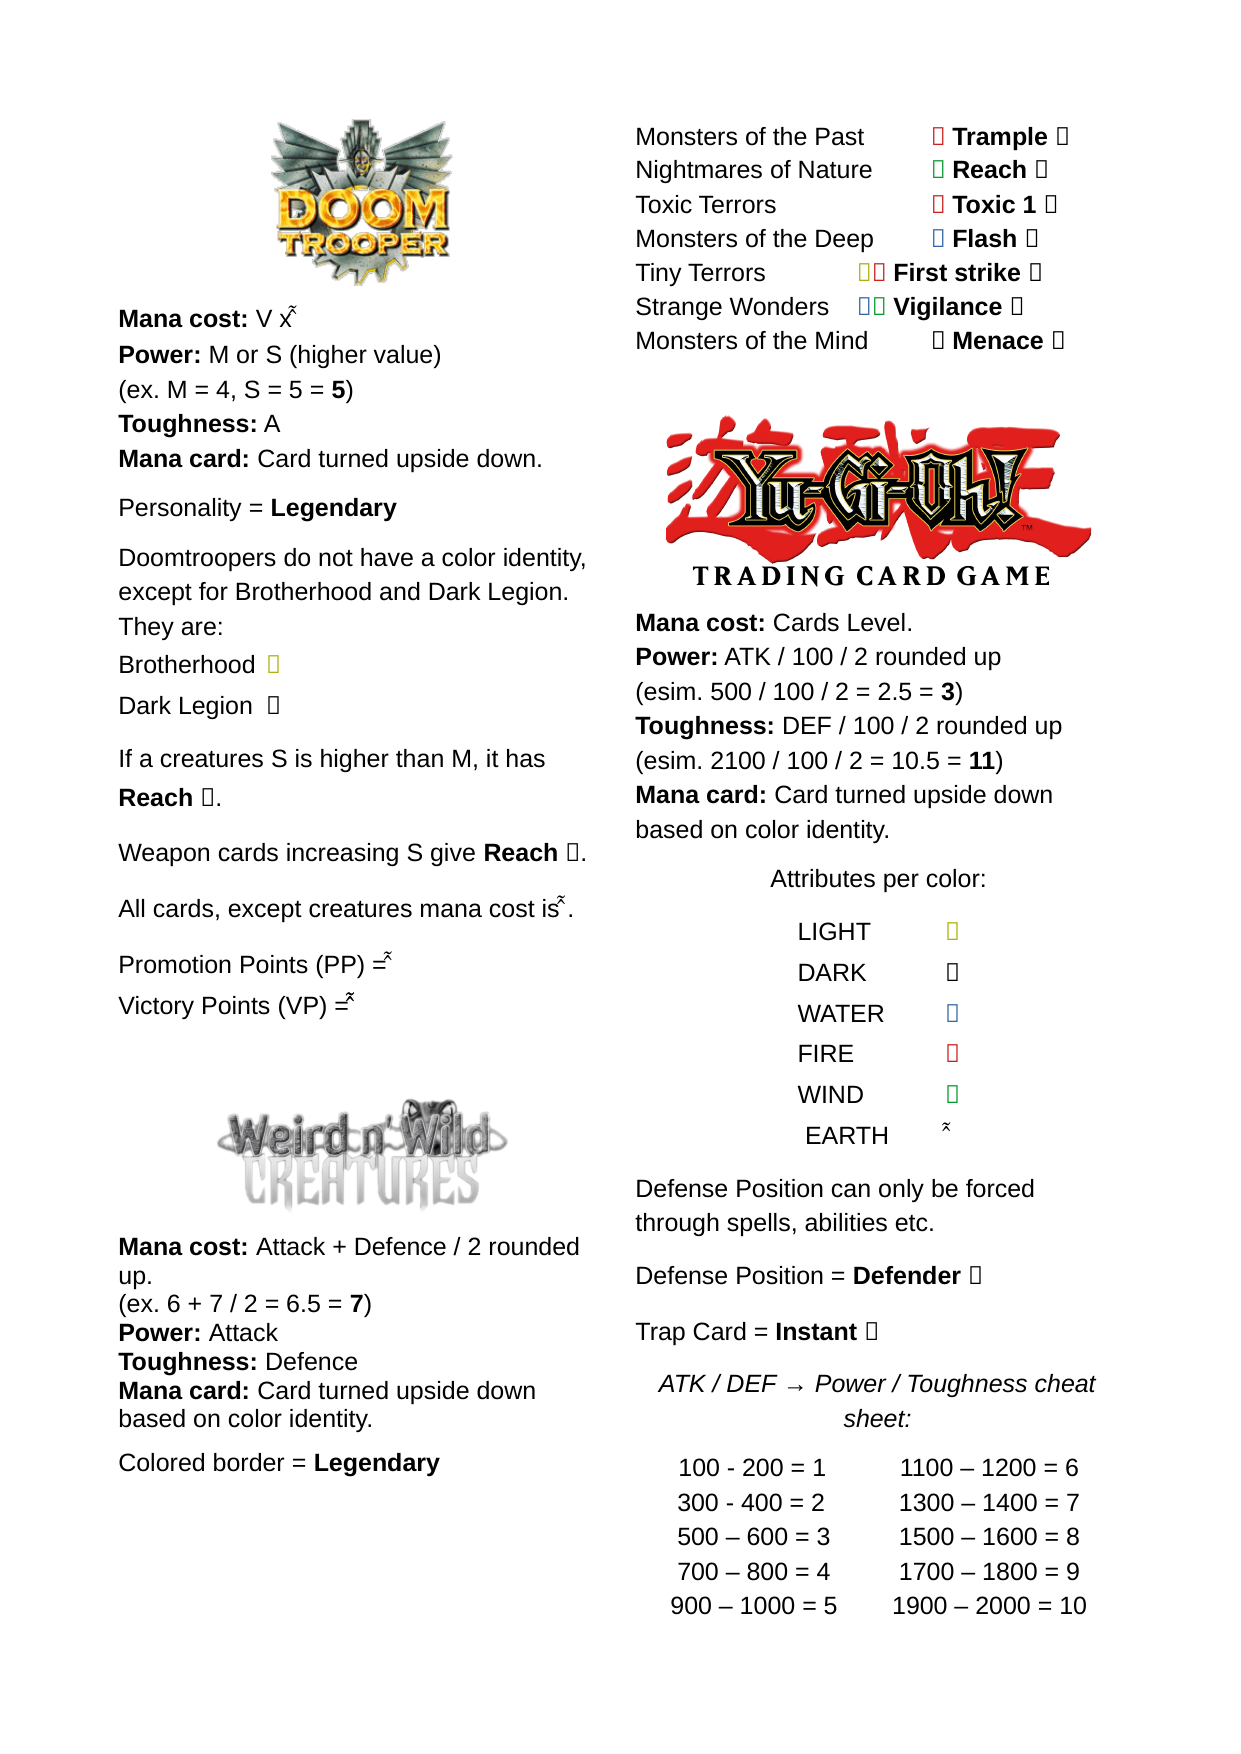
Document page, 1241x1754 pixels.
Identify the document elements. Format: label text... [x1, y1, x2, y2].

text Mana cost: V x  Power: M or S (higher value) (ex. M = 4, S = 5 = 5) Toughness: A Mana card: Card turned upside down. [118, 300, 605, 472]
picture [270, 118, 453, 286]
picture [666, 415, 1092, 587]
text Trap Card = Instant  [635, 1313, 1122, 1347]
text LIGHT  DARK  WATER  FIRE  WIND  EARTH  [635, 914, 1122, 1152]
text Defense Position = Defender  [635, 1258, 1122, 1292]
text ATK / DEF → Power / Toughness cheat sheet: [635, 1369, 1122, 1432]
text Promotion Points (PP) =  Victory Points (VP) =  [118, 947, 605, 1022]
text Colored border = Legendary [118, 1448, 605, 1477]
text All cards, except creatures mana cost is . [118, 891, 605, 925]
text Mana cost: Attack + Defence / 2 rounded up. (ex. 6 + 7 / 2 = 6.5 = 7) Power: Attack Toughness: Defence Mana card: Card turned upside down based on color identity. [118, 1232, 605, 1433]
text Mana cost: Cards Level. Power: ATK / 100 / 2 rounded up (esim. 500 / 100 / 2 = 2.5 = 3) Toughness: DEF / 100 / 2 rounded up (esim. 2100 / 100 / 2 = 10.5 = 11) Mana card: Card turned upside down based on color identity. [635, 608, 1122, 843]
text Defense Position can only be forced through spells, abilities etc. [635, 1174, 1122, 1237]
text If a creatures S is higher than M, it has Reach . [118, 744, 605, 813]
text Monsters of the Past  Trample  Nightmares of Nature  Reach  Toxic Terrors  Toxic 1  Monsters of the Deep  Flash  Tiny Terrors  First strike  Strange Wonders  Vigilance  Monsters of the Mind  Menace  [635, 118, 1122, 357]
text Attributes per color: [635, 864, 1122, 893]
picture [208, 1092, 515, 1217]
text Weapon cards increasing S give Reach . [118, 835, 605, 869]
text Doomtroopers do not have a color identity, except for Brotherhood and Dark Legion. They are: Brotherhood  Dark Legion  [118, 543, 605, 722]
text 100 - 200 = 1 1100 – 1200 = 6 300 - 400 = 2 1300 – 1400 = 7 500 – 600 = 3 1500 – 1600 = 8 700 – 800 = 4 1700 – 1800 = 9 900 – 1000 = 5 1900 – 2000 = 10 [635, 1453, 1122, 1620]
text Personality = Legendary [118, 493, 605, 522]
